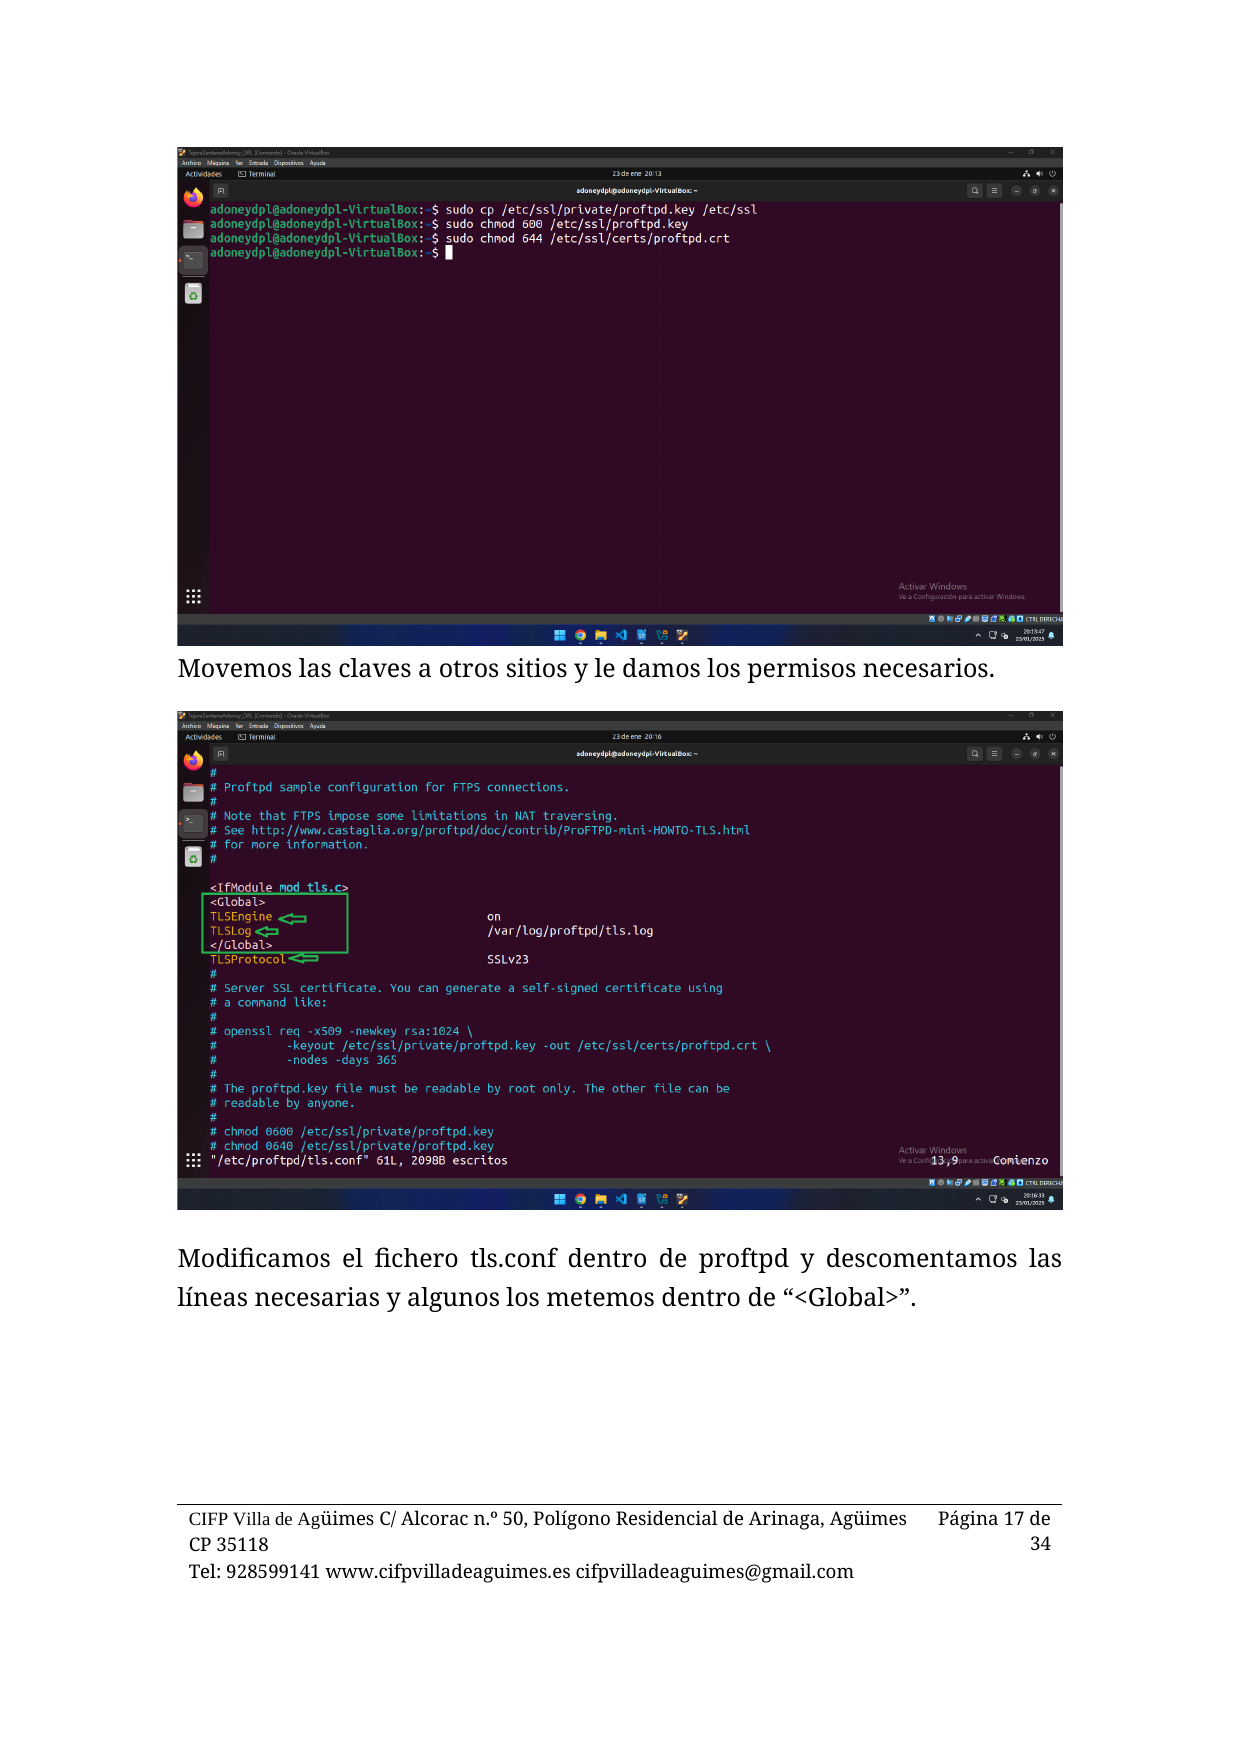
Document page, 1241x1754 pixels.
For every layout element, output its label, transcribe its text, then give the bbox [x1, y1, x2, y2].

picture [177, 147, 1063, 646]
text Modificamos el fichero tls.conf dentro de proftpd y descomentamos las líneas necesarias y algunos los metemos dentro de “<Global>”. [177, 1210, 1063, 1313]
text Movemos las claves a otros sitios y le damos los permisos necesarios. [177, 646, 1063, 685]
picture [177, 711, 1063, 1210]
